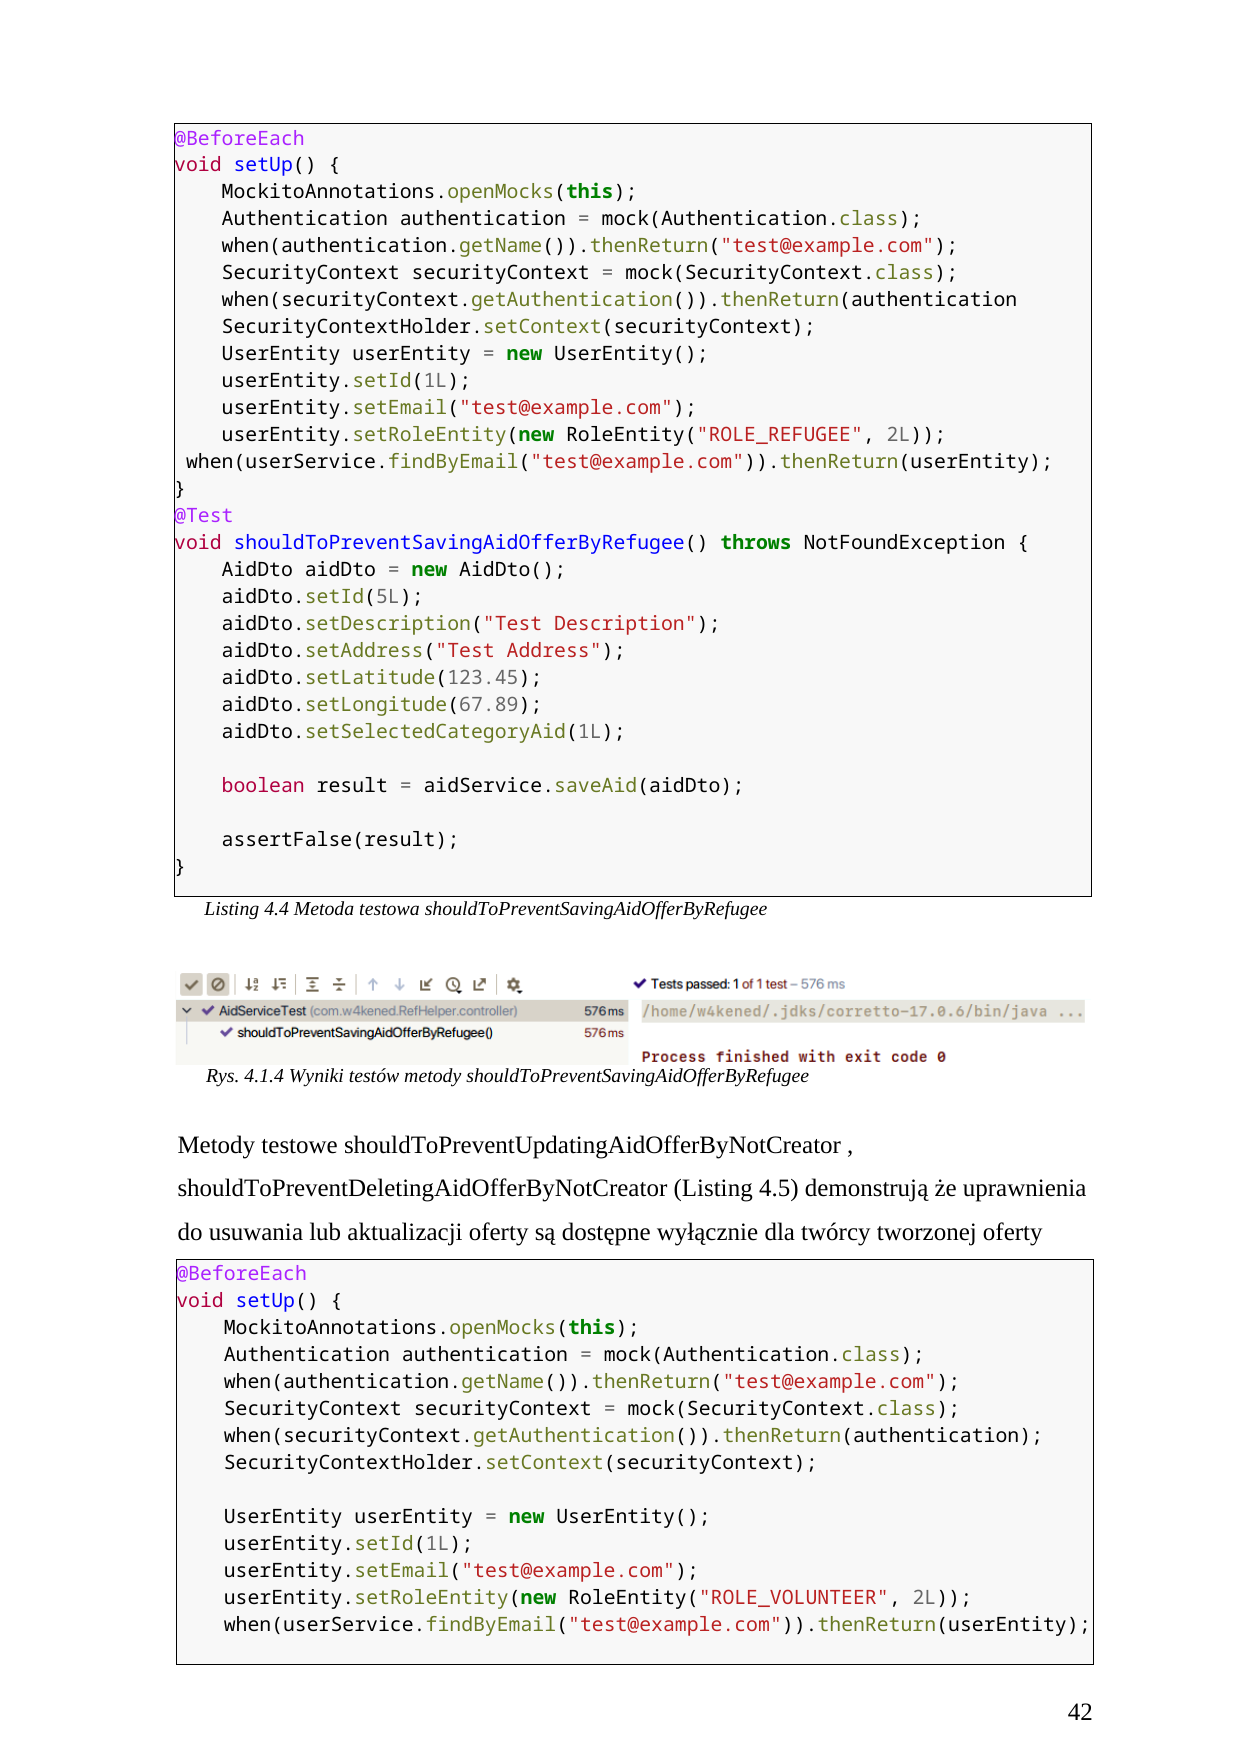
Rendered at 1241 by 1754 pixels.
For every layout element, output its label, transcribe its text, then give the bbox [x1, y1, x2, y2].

text Listing 4.4 Metoda testowa shouldToPreventSavingAidOfferByRefugee [174, 897, 1092, 919]
picture [175, 971, 1092, 1065]
text Metody testowe shouldToPreventUpdatingAidOfferByNotCreator , shouldToPreventDeletingAidOfferByNotCreator (Listing 4.5) demonstrują że uprawnienia do usuwania lub aktualizacji oferty są dostępne wyłącznie dla twórcy tworzonej oferty [177, 1130, 1092, 1245]
text Rys. 4.1.4 Wyniki testów metody shouldToPreventSavingAidOfferByRefugee [176, 1065, 1091, 1087]
